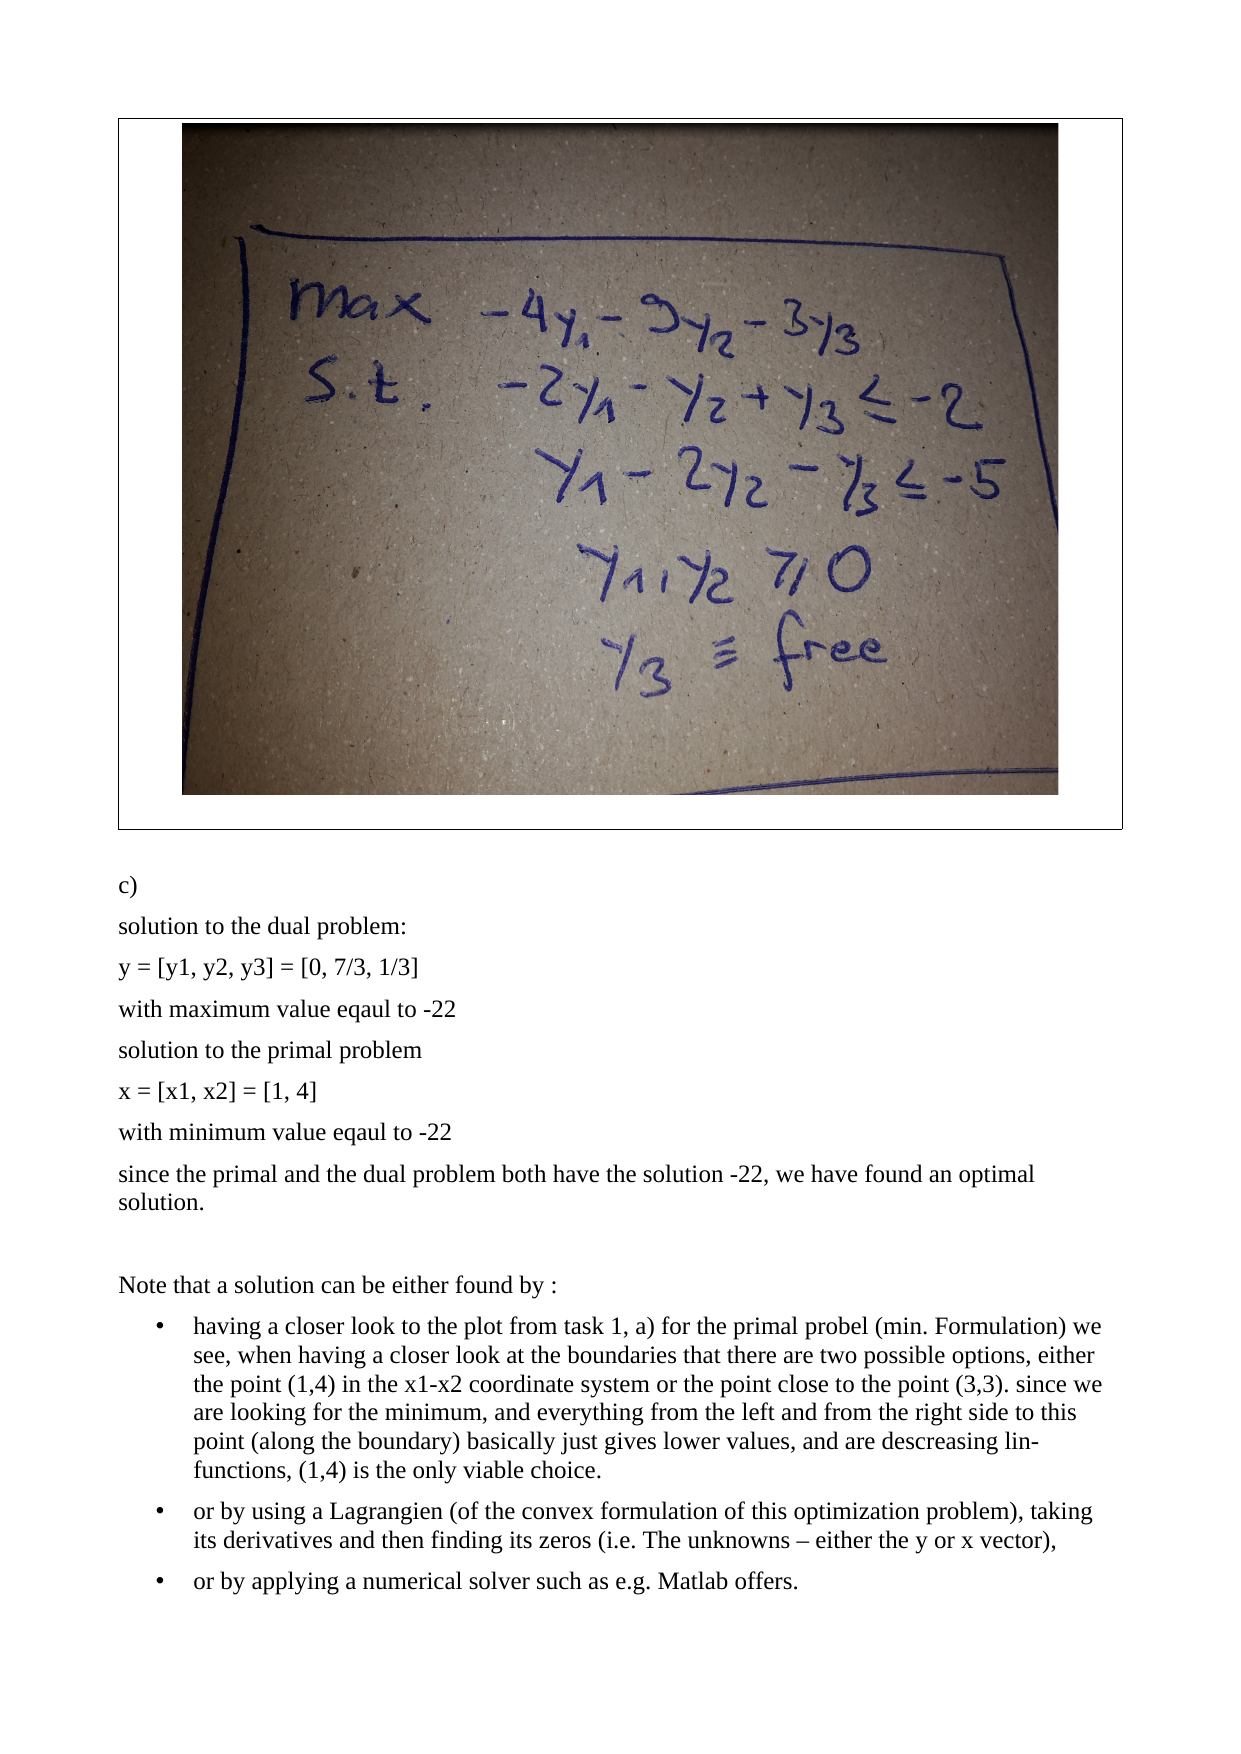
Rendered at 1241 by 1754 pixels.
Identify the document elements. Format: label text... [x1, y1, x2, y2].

picture [182, 123, 1059, 795]
text solution to the dual problem: [118, 911, 1122, 940]
text since the primal and the dual problem both have the solution -22, we have found an optimal solution. [118, 1159, 1122, 1216]
text y = [y1, y2, y3] = [0, 7/3, 1/3] [118, 952, 1122, 981]
text solution to the primal problem [118, 1035, 1122, 1064]
list or by using a Lagrangien (of the convex formulation of this optimization problem), taking its derivatives and then finding its zeros (i.e. The unknowns – either the y or x vector), [156, 1496, 1122, 1554]
text c) [118, 870, 1122, 899]
table_header [119, 119, 1122, 829]
text with minimum value eqaul to -22 [118, 1117, 1122, 1146]
text with maximum value eqaul to -22 [118, 994, 1122, 1022]
list having a closer look to the plot from task 1, a) for the primal probel (min. Formulation) we see, when having a closer look at the boundaries that there are two possible options, either the point (1,4) in the x1-x2 coordinate system or the point close to the point (3,3). since we are looking for the minimum, and everything from the left and from the right side to this point (along the boundary) basically just gives lower values, and are descreasing lin- functions, (1,4) is the only viable choice. [156, 1311, 1122, 1484]
list or by applying a numerical solver such as e.g. Matlab offers. [156, 1566, 1122, 1595]
text x = [x1, x2] = [1, 4] [118, 1076, 1122, 1105]
text Note that a solution can be either found by : [118, 1270, 1122, 1299]
